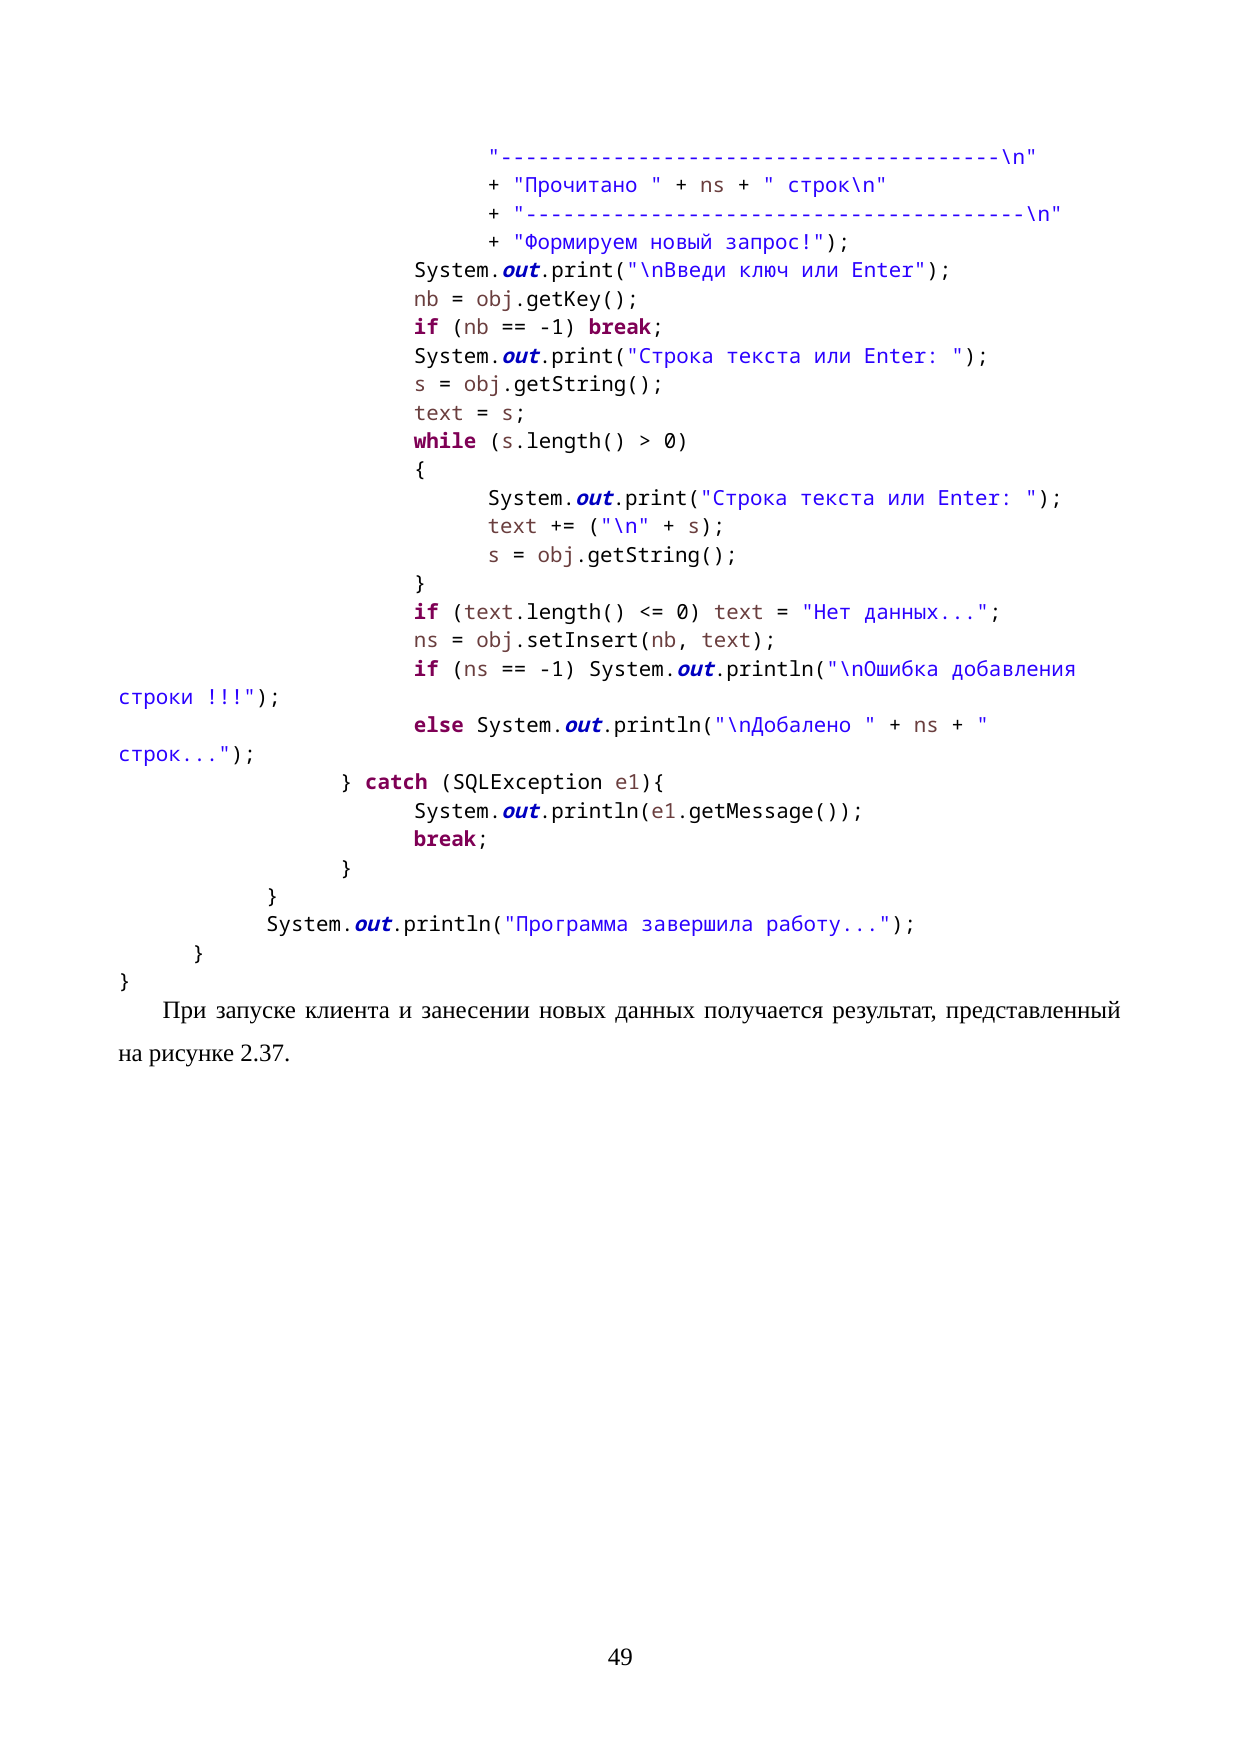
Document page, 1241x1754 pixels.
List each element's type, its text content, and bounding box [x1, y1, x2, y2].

text text = s; [118, 398, 1122, 426]
text s = obj.getString(); [118, 369, 1122, 398]
text System.out.print("\nВведи ключ или Enter"); [118, 256, 1122, 284]
text { [118, 454, 1122, 483]
text } catch (SQLException e1){ [118, 767, 1122, 796]
text При запуске клиента и занесении новых данных получается результат, представленный на рисунке 2.37. [118, 995, 1122, 1067]
text s = obj.getString(); [118, 540, 1122, 568]
text } [118, 881, 1122, 909]
text ns = obj.setInsert(nb, text); [118, 625, 1122, 654]
text "----------------------------------------\n" [118, 142, 1122, 170]
text System.out.println("Программа завершила работу..."); [118, 909, 1122, 938]
text System.out.println(e1.getMessage()); [118, 796, 1122, 824]
text System.out.print("Строка текста или Enter: "); [118, 341, 1122, 369]
text break; [118, 824, 1122, 853]
text } [118, 966, 1122, 995]
text } [118, 938, 1122, 966]
text while (s.length() > 0) [118, 426, 1122, 454]
text + "----------------------------------------\n" [118, 199, 1122, 227]
text } [118, 853, 1122, 881]
text if (ns == -1) System.out.println("\nОшибка добавления строки !!!"); [118, 654, 1122, 711]
text if (nb == -1) break; [118, 312, 1122, 341]
text text += ("\n" + s); [118, 511, 1122, 540]
text + "Прочитано " + ns + " строк\n" [118, 170, 1122, 199]
text nb = obj.getKey(); [118, 284, 1122, 312]
text + "Формируем новый запрос!"); [118, 227, 1122, 256]
text else System.out.println("\nДобалено " + ns + " строк..."); [118, 711, 1122, 767]
text if (text.length() <= 0) text = "Нет данных..."; [118, 597, 1122, 625]
text } [118, 568, 1122, 597]
text System.out.print("Строка текста или Enter: "); [118, 483, 1122, 511]
